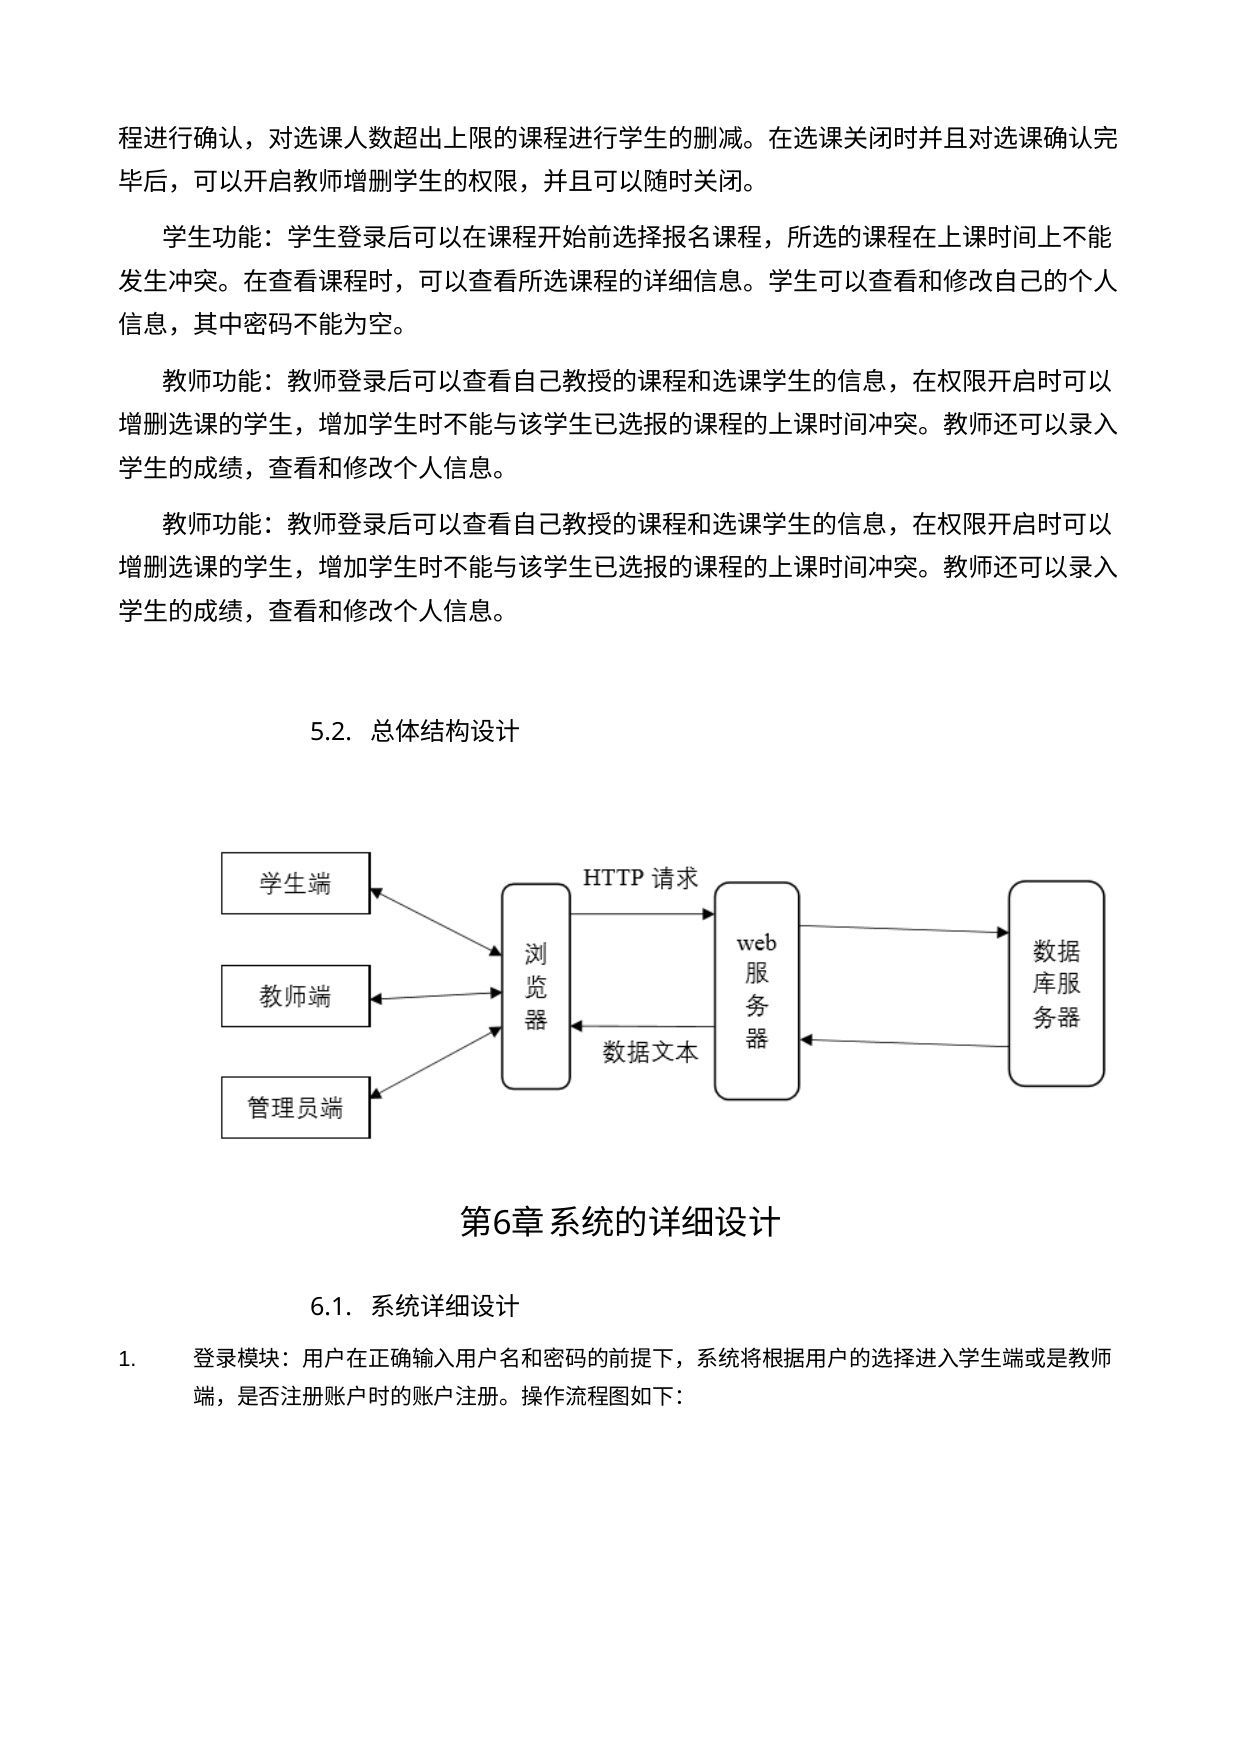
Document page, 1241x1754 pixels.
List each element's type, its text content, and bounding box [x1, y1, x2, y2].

subtitle 登录模块：用户在正确输入用户名和密码的前提下，系统将根据用户的选择进入学生端或是教师端，是否注册账户时的账户注册。操作流程图如下： [118, 1341, 1122, 1411]
text 管理员功能：管理员可以对所有院系、班级、课程、教师和学生的信息进行添加、删除和修改。管理员、教师、学生的编号不能重复，院系、班级的名称不能重复。在管理课程信息时，一个教师在同一时间只能教授一门课程，而且课程与课程之间不能在时间上发生冲突。管理教师信息时仅当该教师没有担任教授任何课程时才能对其进行删除。在课程开始时对课程进行确认，对选课人数超出上限的课程进行学生的删减。在选课关闭时并且对选课确认完毕后，可以开启教师增删学生的权限，并且可以随时关闭。 [118, 118, 1122, 198]
subtitle 系统的详细设计 [118, 1196, 1122, 1244]
subtitle 系统详细设计 [310, 1286, 1122, 1322]
text 教师功能：教师登录后可以查看自己教授的课程和选课学生的信息，在权限开启时可以增删选课的学生，增加学生时不能与该学生已选报的课程的上课时间冲突。教师还可以录入学生的成绩，查看和修改个人信息。 [118, 361, 1122, 484]
subtitle 总体结构设计 [310, 711, 1122, 747]
text 学生功能：学生登录后可以在课程开始前选择报名课程，所选的课程在上课时间上不能发生冲突。在查看课程时，可以查看所选课程的详细信息。学生可以查看和修改自己的个人信息，其中密码不能为空。 [118, 218, 1122, 341]
text 教师功能：教师登录后可以查看自己教授的课程和选课学生的信息，在权限开启时可以增删选课的学生，增加学生时不能与该学生已选报的课程的上课时间冲突。教师还可以录入学生的成绩，查看和修改个人信息。 [118, 504, 1122, 627]
